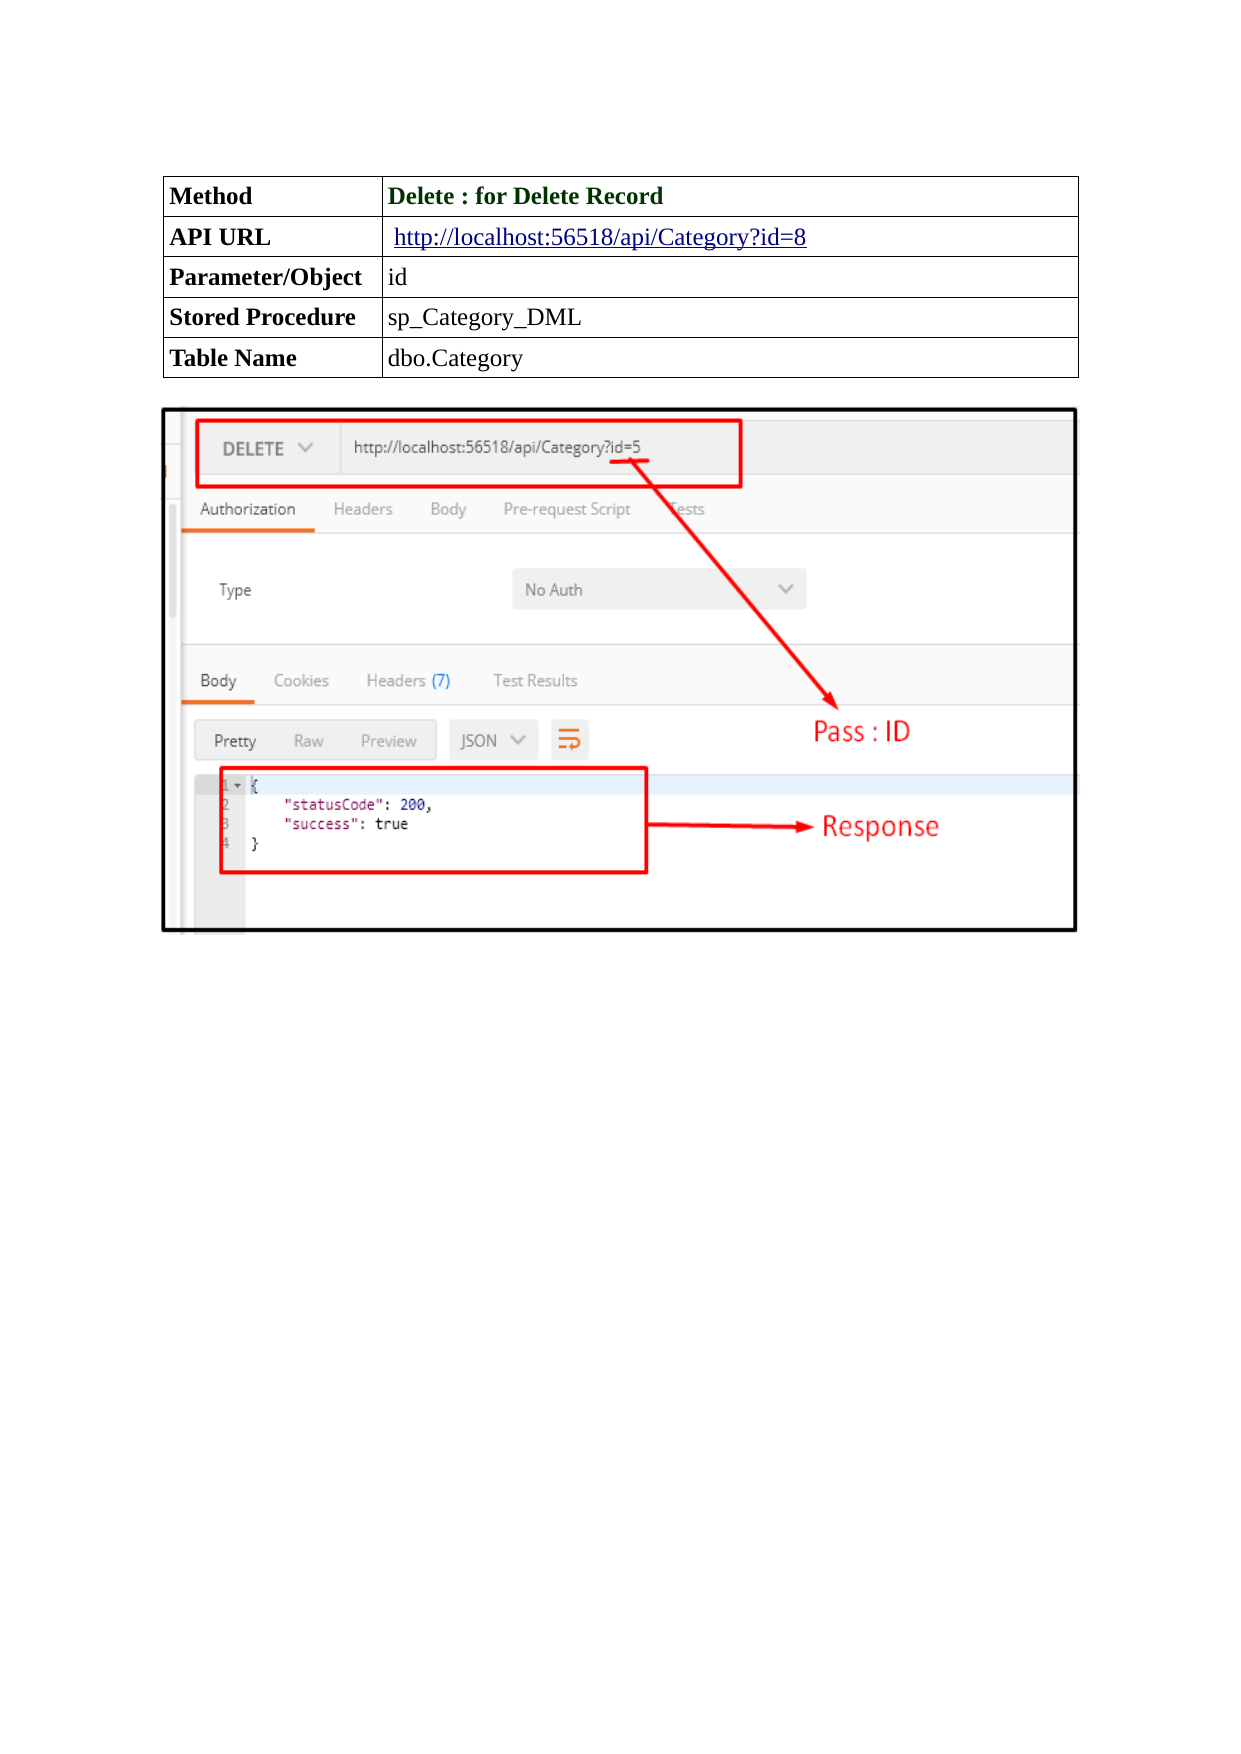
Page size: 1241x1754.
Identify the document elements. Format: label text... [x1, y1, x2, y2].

table_header Method [164, 177, 382, 216]
table_cell API URL [164, 217, 382, 256]
table_cell Parameter/Object [164, 257, 382, 297]
table_cell id [383, 257, 1078, 297]
table_header Delete : for Delete Record [383, 177, 1078, 216]
table_cell Stored Procedure [164, 298, 382, 337]
picture [159, 406, 1080, 935]
table_cell Table Name [164, 338, 382, 377]
table_cell dbo.Category [383, 338, 1078, 377]
table_cell sp_Category_DML [383, 298, 1078, 337]
table_cell http://localhost:56518/api/Category?id=8 [383, 217, 1078, 256]
